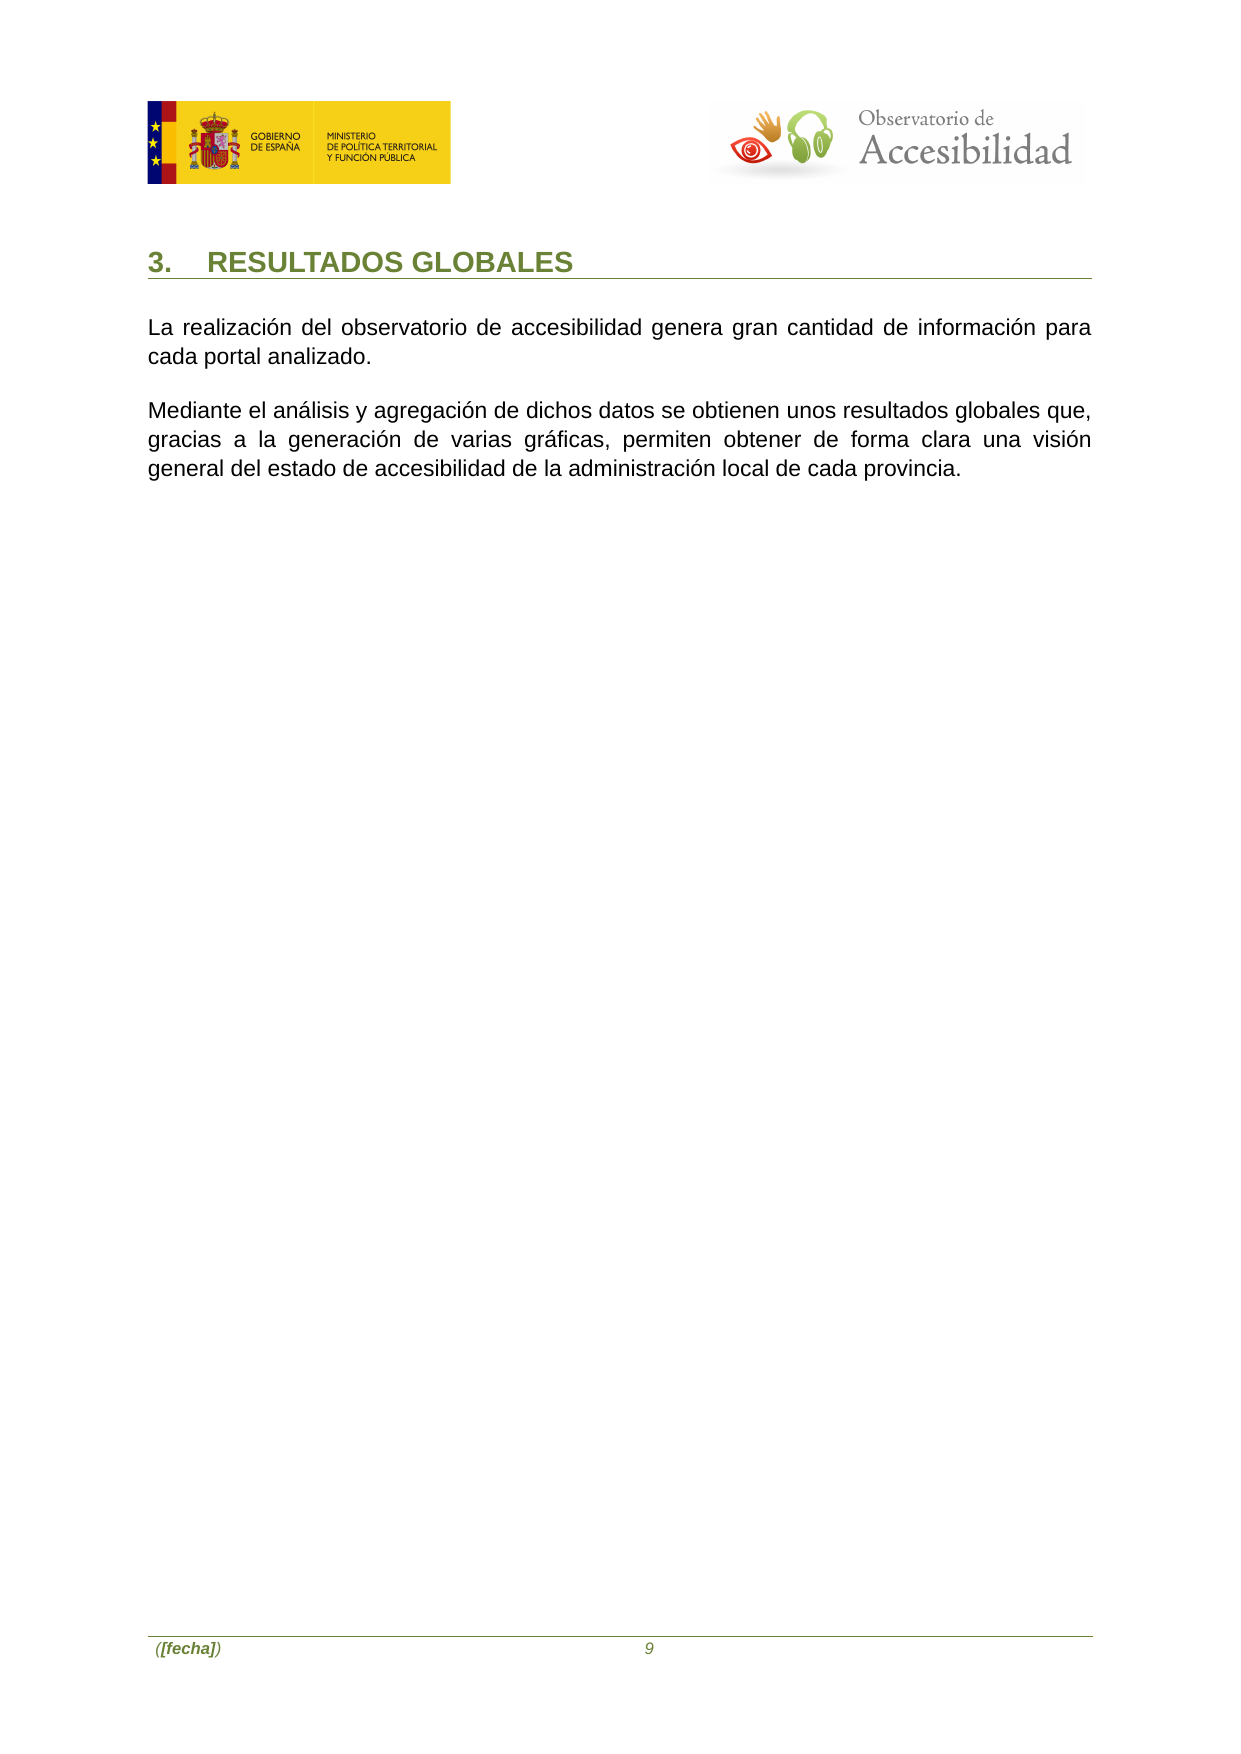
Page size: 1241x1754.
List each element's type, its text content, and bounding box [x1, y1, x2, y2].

text Mediante el análisis y agregación de dichos datos se obtienen unos resultados globales que, gracias a la generación de varias gráficas, permiten obtener de forma clara una visión general del estado de accesibilidad de la administración local de cada provincia. [148, 397, 1092, 481]
subtitle Resultados Globales [148, 245, 1092, 278]
picture [147, 101, 451, 184]
text La realización del observatorio de accesibilidad genera gran cantidad de información para cada portal analizado. [148, 314, 1092, 369]
picture [710, 101, 1086, 184]
